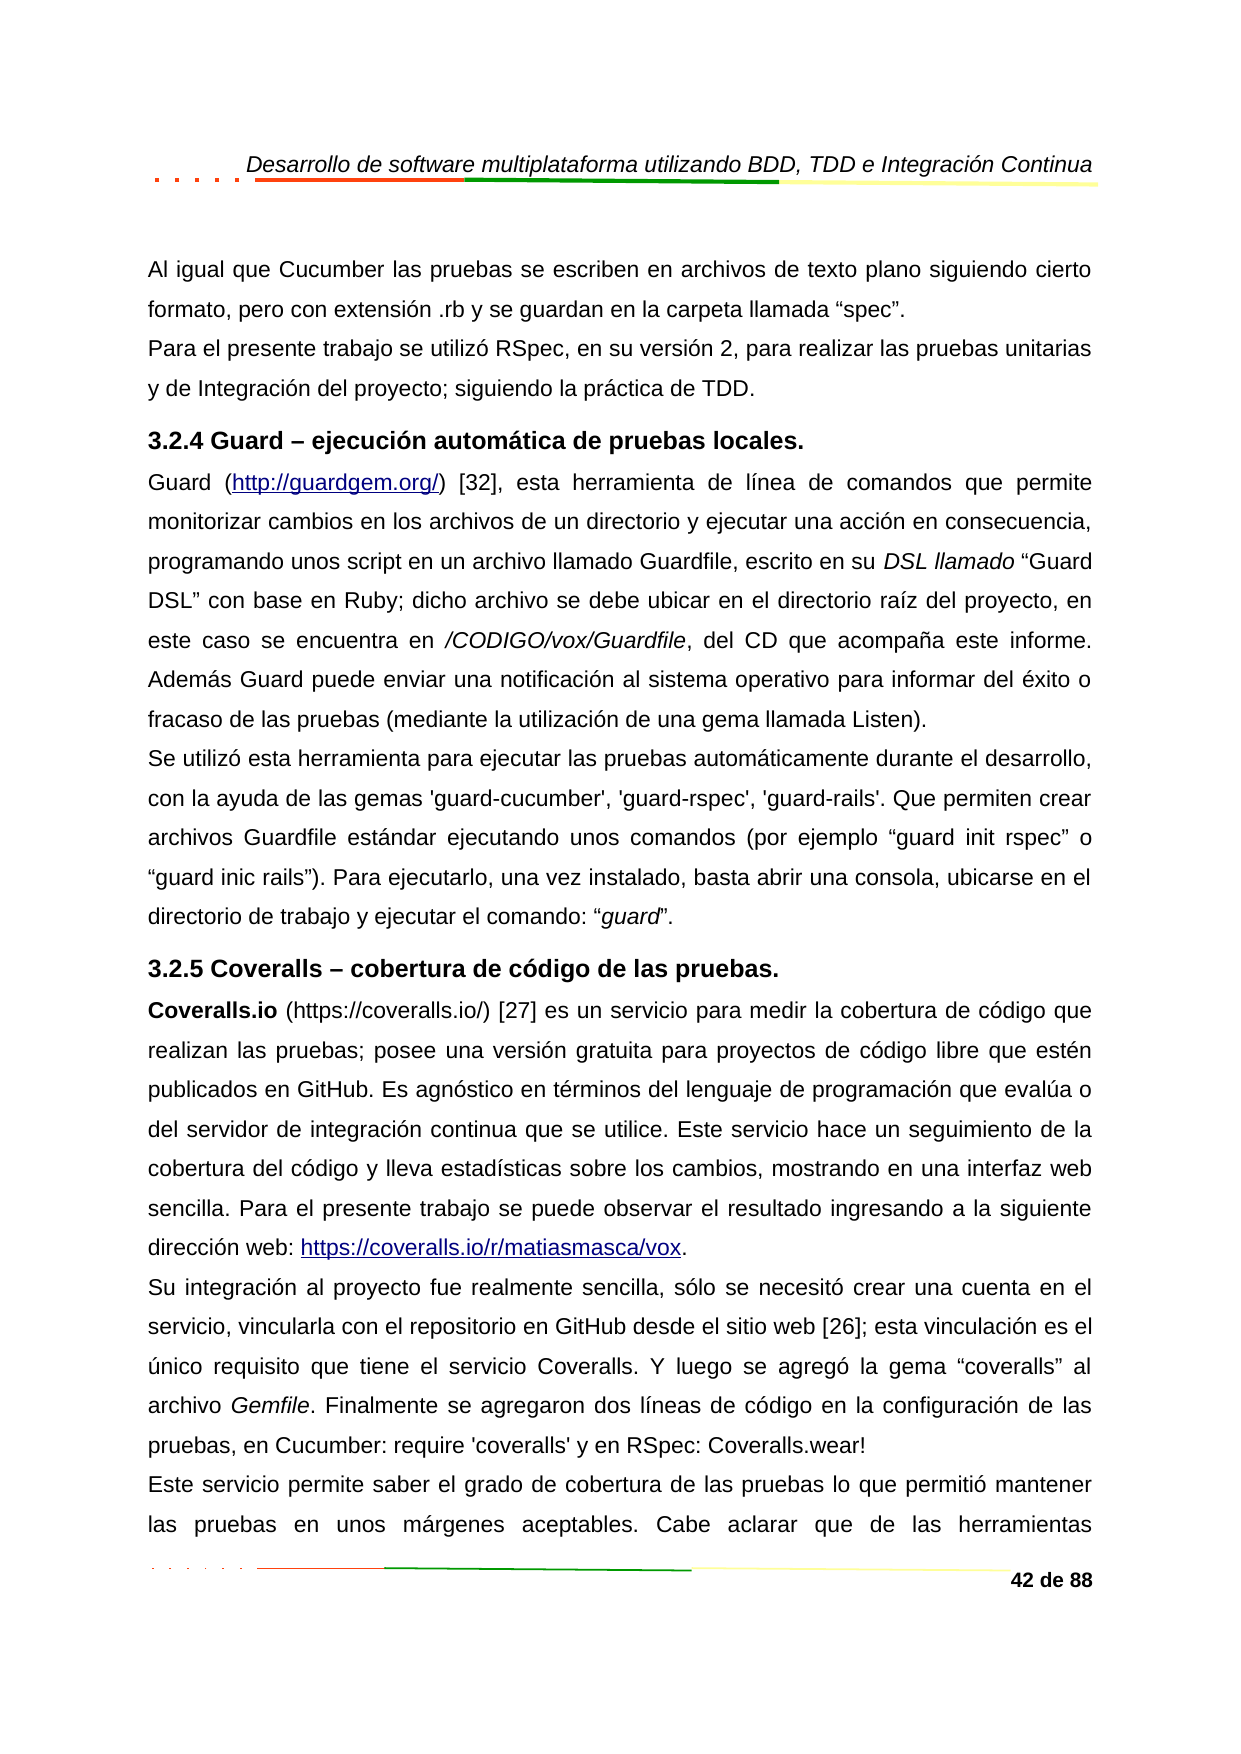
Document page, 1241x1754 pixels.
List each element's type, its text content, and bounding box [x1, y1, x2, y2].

text Guard (http://guardgem.org/) [32], esta herramienta de línea de comandos que permite monitorizar cambios en los archivos de un directorio y ejecutar una acción en consecuencia, programando unos script en un archivo llamado Guardfile, escrito en su DSL llamado “Guard DSL” con base en Ruby; dicho archivo se debe ubicar en el directorio raíz del proyecto, en este caso se encuentra en /CODIGO/vox/Guardfile, del CD que acompaña este informe. Además Guard puede enviar una notificación al sistema operativo para informar del éxito o fracaso de las pruebas (mediante la utilización de una gema llamada Listen). [148, 469, 1093, 732]
text Para el presente trabajo se utilizó RSpec, en su versión 2, para realizar las pruebas unitarias y de Integración del proyecto; siguiendo la práctica de TDD. [148, 335, 1093, 401]
text Se utilizó esta herramienta para ejecutar las pruebas automáticamente durante el desarrollo, con la ayuda de las gemas 'guard-cucumber', 'guard-rspec', 'guard-rails'. Que permiten crear archivos Guardfile estándar ejecutando unos comandos (por ejemplo “guard init rspec” o “guard inic rails”). Para ejecutarlo, una vez instalado, basta abrir una consola, ubicarse en el directorio de trabajo y ejecutar el comando: “guard”. [148, 745, 1093, 929]
text Su integración al proyecto fue realmente sencilla, sólo se necesitó crear una cuenta en el servicio, vincularla con el repositorio en GitHub desde el sitio web [26]; esta vinculación es el único requisito que tiene el servicio Coveralls. Y luego se agregó la gema “coveralls” al archivo Gemfile. Finalmente se agregaron dos líneas de código en la configuración de las pruebas, en Cucumber: require 'coveralls' y en RSpec: Coveralls.wear! [148, 1274, 1093, 1458]
text Al igual que Cucumber las pruebas se escriben en archivos de texto plano siguiendo cierto formato, pero con extensión .rb y se guardan en la carpeta llamada “spec”. [148, 256, 1093, 322]
text 3.2.5 Coveralls – cobertura de código de las pruebas. [148, 954, 1093, 983]
text Coveralls.io (https://coveralls.io/) [27] es un servicio para medir la cobertura de código que realizan las pruebas; posee una versión gratuita para proyectos de código libre que estén publicados en GitHub. Es agnóstico en términos del lenguaje de programación que evalúa o del servidor de integración continua que se utilice. Este servicio hace un seguimiento de la cobertura del código y lleva estadísticas sobre los cambios, mostrando en una interfaz web sencilla. Para el presente trabajo se puede observar el resultado ingresando a la siguiente dirección web: https://coveralls.io/r/matiasmasca/vox. [148, 997, 1093, 1261]
text 3.2.4 Guard – ejecución automática de pruebas locales. [148, 426, 1093, 454]
text Este servicio permite saber el grado de cobertura de las pruebas lo que permitió mantener las pruebas en unos márgenes aceptables. Cabe aclarar que de las herramientas [148, 1471, 1093, 1537]
